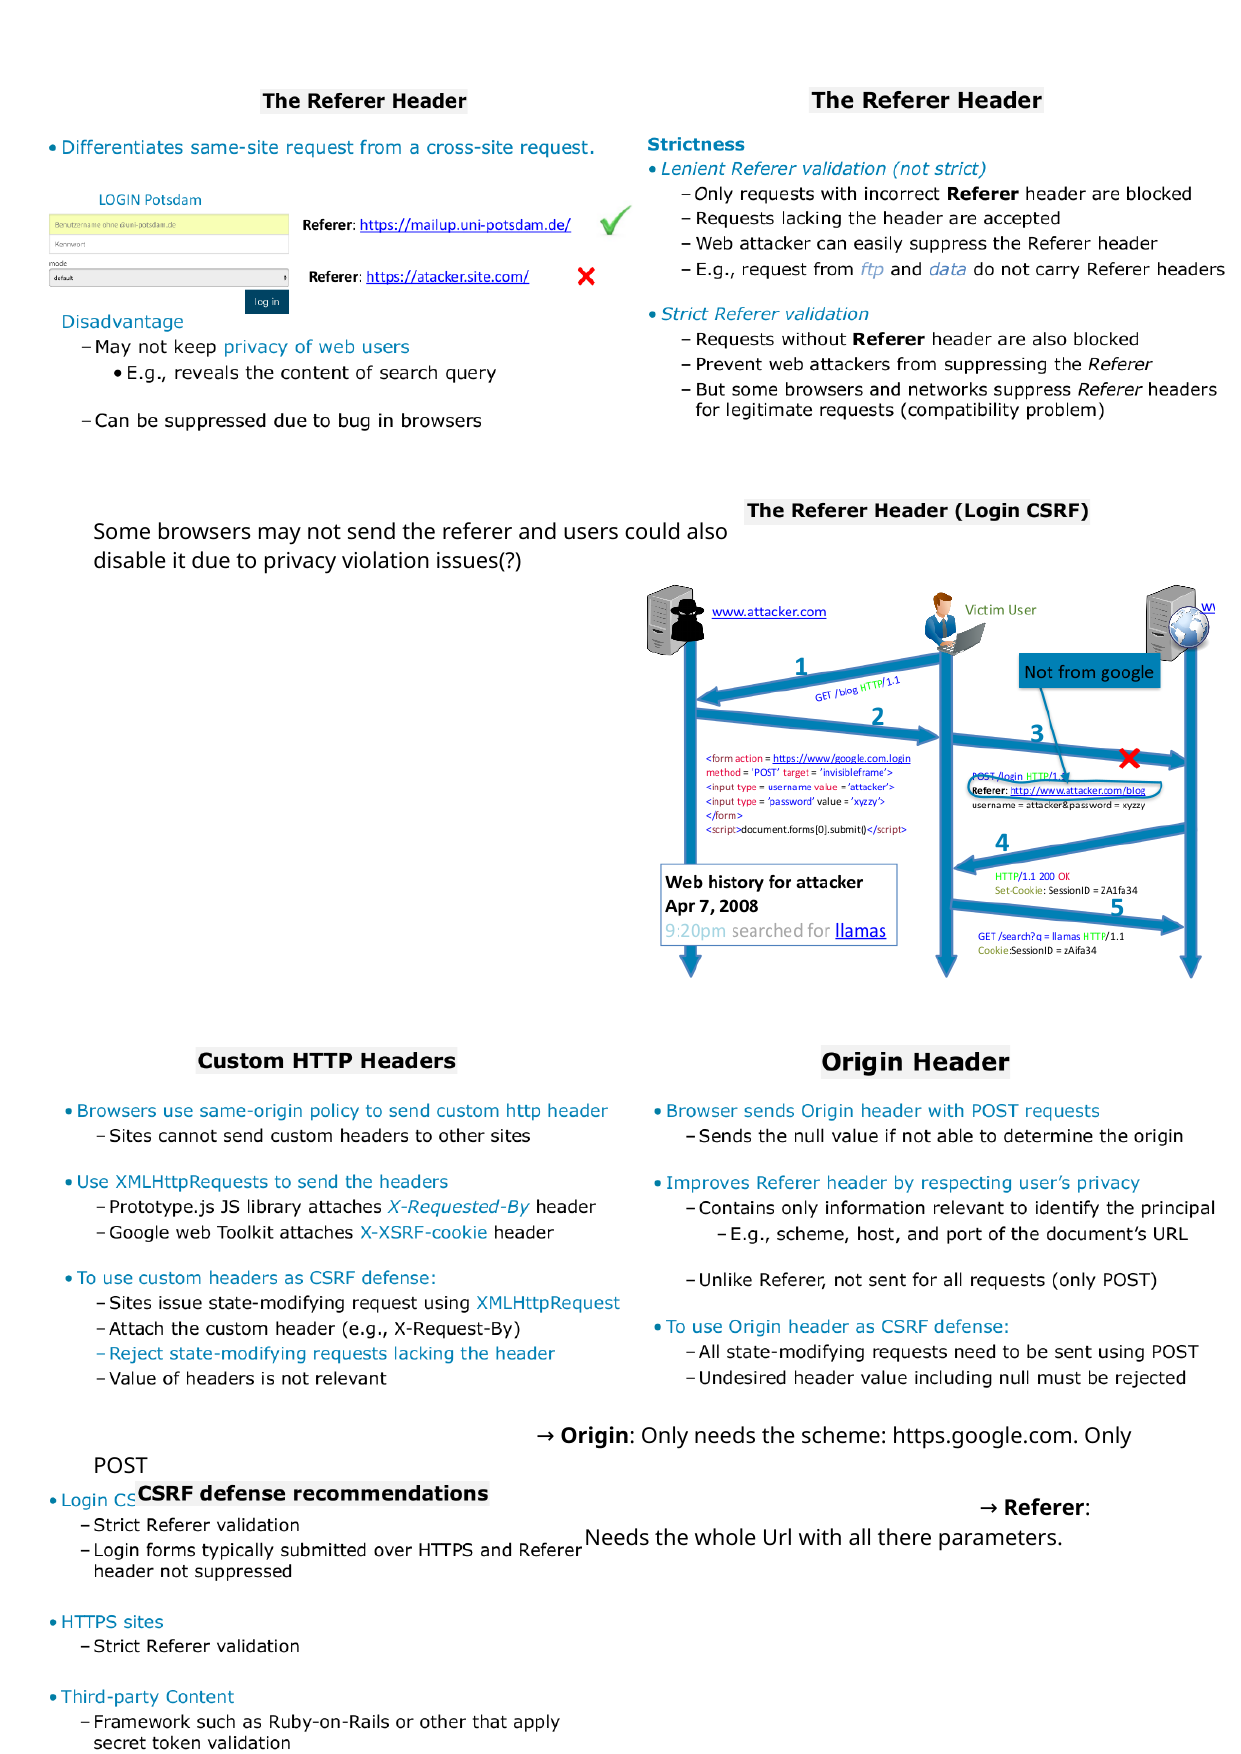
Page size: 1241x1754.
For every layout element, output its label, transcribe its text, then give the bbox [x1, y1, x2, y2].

picture [45, 136, 633, 432]
picture [820, 1045, 1011, 1079]
picture [62, 1099, 622, 1391]
picture [644, 132, 1229, 421]
picture [651, 1099, 1218, 1392]
picture [195, 1047, 458, 1074]
picture [260, 89, 468, 114]
text → Origin: Only needs the scheme: https.google.com. Only POST [93, 1420, 1147, 1480]
text Some browsers may not send the referer and users could also disable it due to privacy violation issues(?) [93, 516, 1147, 575]
picture [641, 576, 1215, 979]
text → Referer: Needs the whole Url with all there parameters. [584, 1492, 1147, 1551]
picture [47, 1481, 584, 1754]
picture [744, 499, 1091, 525]
picture [808, 87, 1044, 113]
